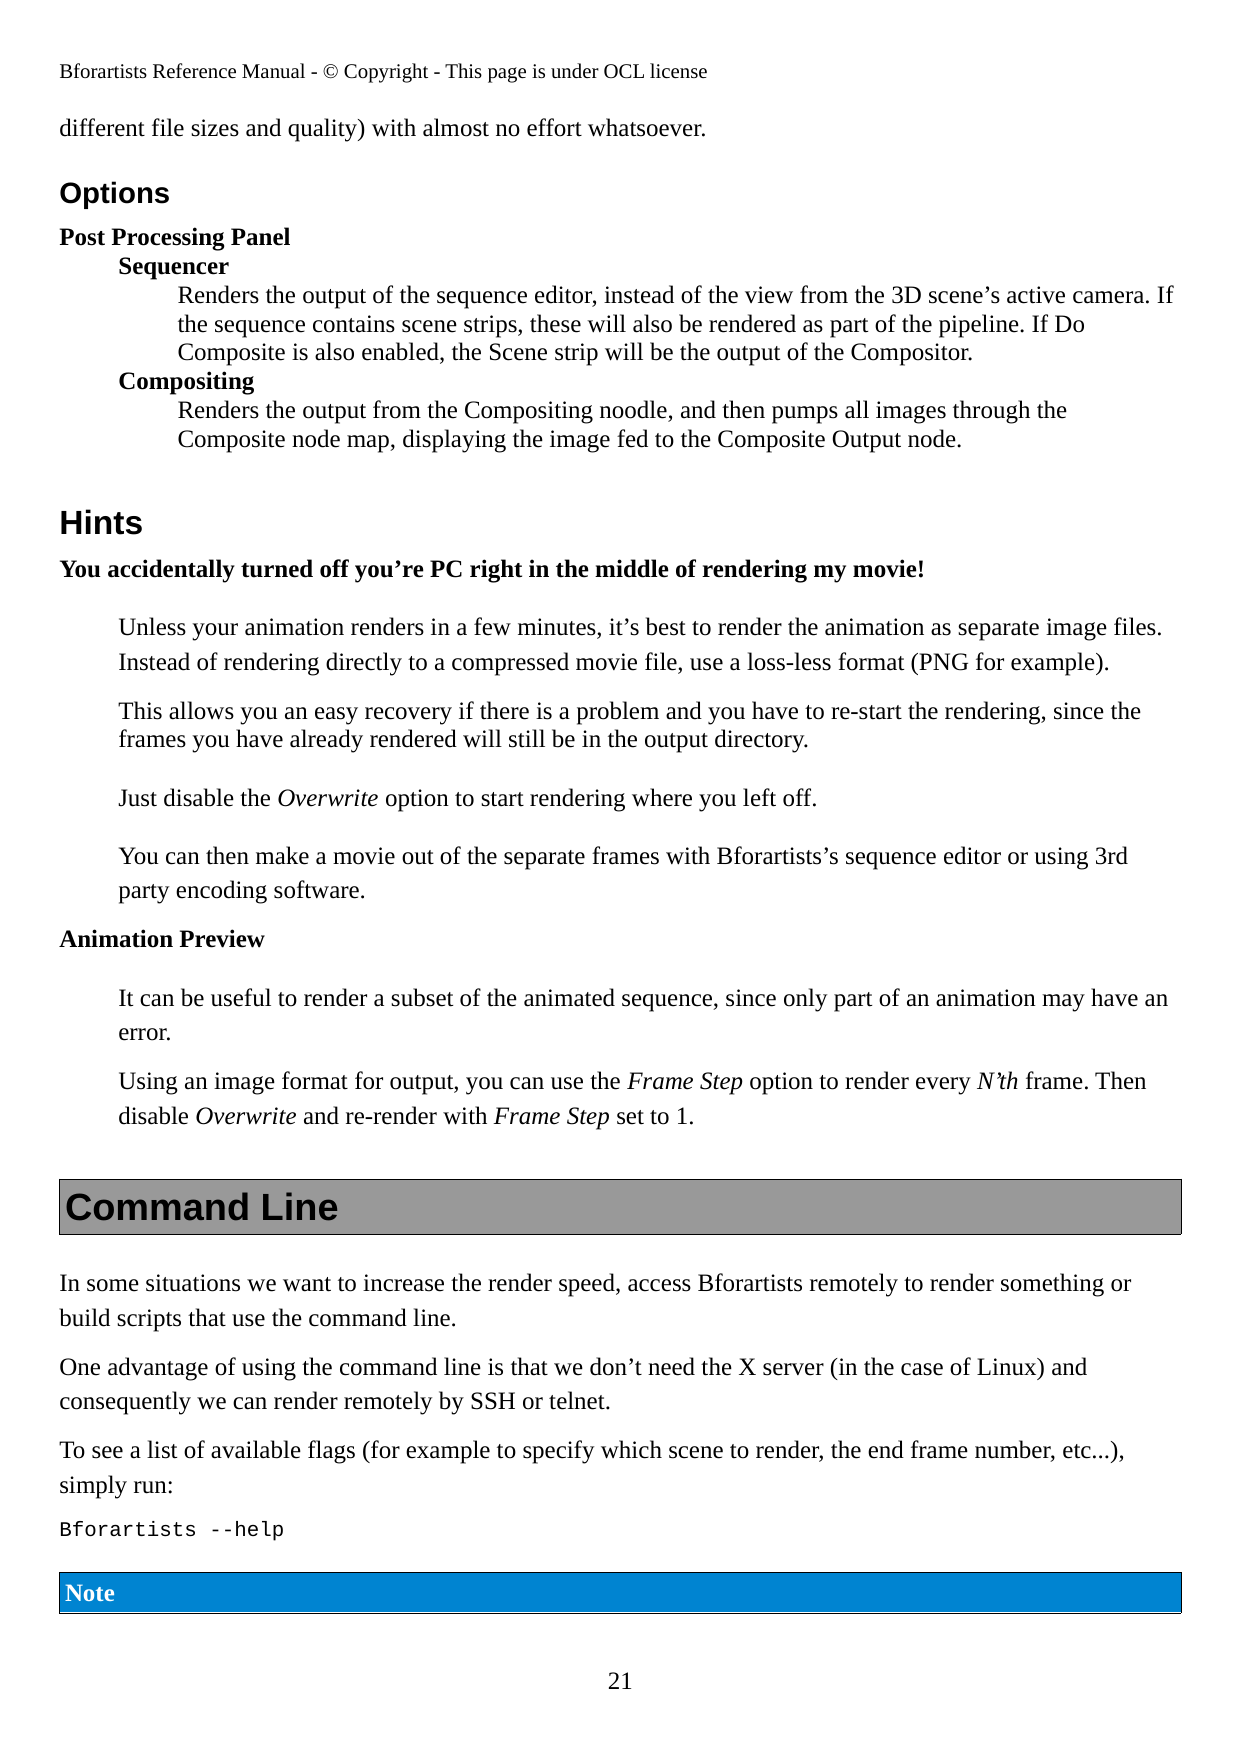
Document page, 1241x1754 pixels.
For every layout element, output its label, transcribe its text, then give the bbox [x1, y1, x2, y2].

text It can be useful to render a subset of the animated sequence, since only part of an animation may have an error. [118, 983, 1181, 1046]
subtitle Options [59, 176, 1181, 210]
text To see a list of available flags (for example to specify which scene to render, the end frame number, etc...), simply run: [59, 1435, 1181, 1499]
text Bforartists --help [59, 1519, 1181, 1543]
list Renders the output of the sequence editor, instead of the view from the 3D scene’s active camera. If the sequence contains scene strips, these will also be rendered as part of the pipeline. If Do Composite is also enabled, the Scene strip will be the output of the Compositor. [177, 280, 1181, 366]
list Renders the output from the Compositing noodle, and then pumps all images through the Composite node map, displaying the image fed to the Composite Output node. [177, 395, 1181, 452]
table_header Note [60, 1573, 1181, 1612]
text You can then make a movie out of the separate frames with Bforartists’s sequence editor or using 3rd party encoding software. [118, 841, 1181, 904]
text Using an image format for output, you can use the Frame Step option to render every N’th frame. Then disable Overwrite and re-render with Frame Step set to 1. [118, 1066, 1181, 1129]
text Unless your animation renders in a few minutes, it’s best to render the animation as separate image files. Instead of rendering directly to a compressed movie file, use a loss-less format (PNG for example). [118, 612, 1181, 675]
subtitle Post Processing Panel [59, 222, 1181, 251]
subtitle You accidentally turned off you’re PC right in the middle of rendering my movie! [59, 554, 1181, 583]
text different file sizes and quality) with almost no effort whatsoever. [59, 113, 1181, 141]
subtitle Sequencer [118, 251, 1181, 280]
subtitle Hints [59, 503, 1181, 541]
text One advantage of using the command line is that we don’t need the X server (in the case of Linux) and consequently we can render remotely by SSH or telnet. [59, 1352, 1181, 1415]
list Just disable the Overwrite option to start rendering where you left off. [118, 783, 1181, 811]
list This allows you an easy recovery if there is a problem and you have to re-start the rendering, since the frames you have already rendered will still be in the output directory. [118, 696, 1181, 753]
text In some situations we want to increase the render speed, access Bforartists remotely to render something or build scripts that use the command line. [59, 1268, 1181, 1332]
subtitle Animation Preview [59, 924, 1181, 953]
table_header Command Line [60, 1180, 1181, 1234]
subtitle Compositing [118, 366, 1181, 395]
